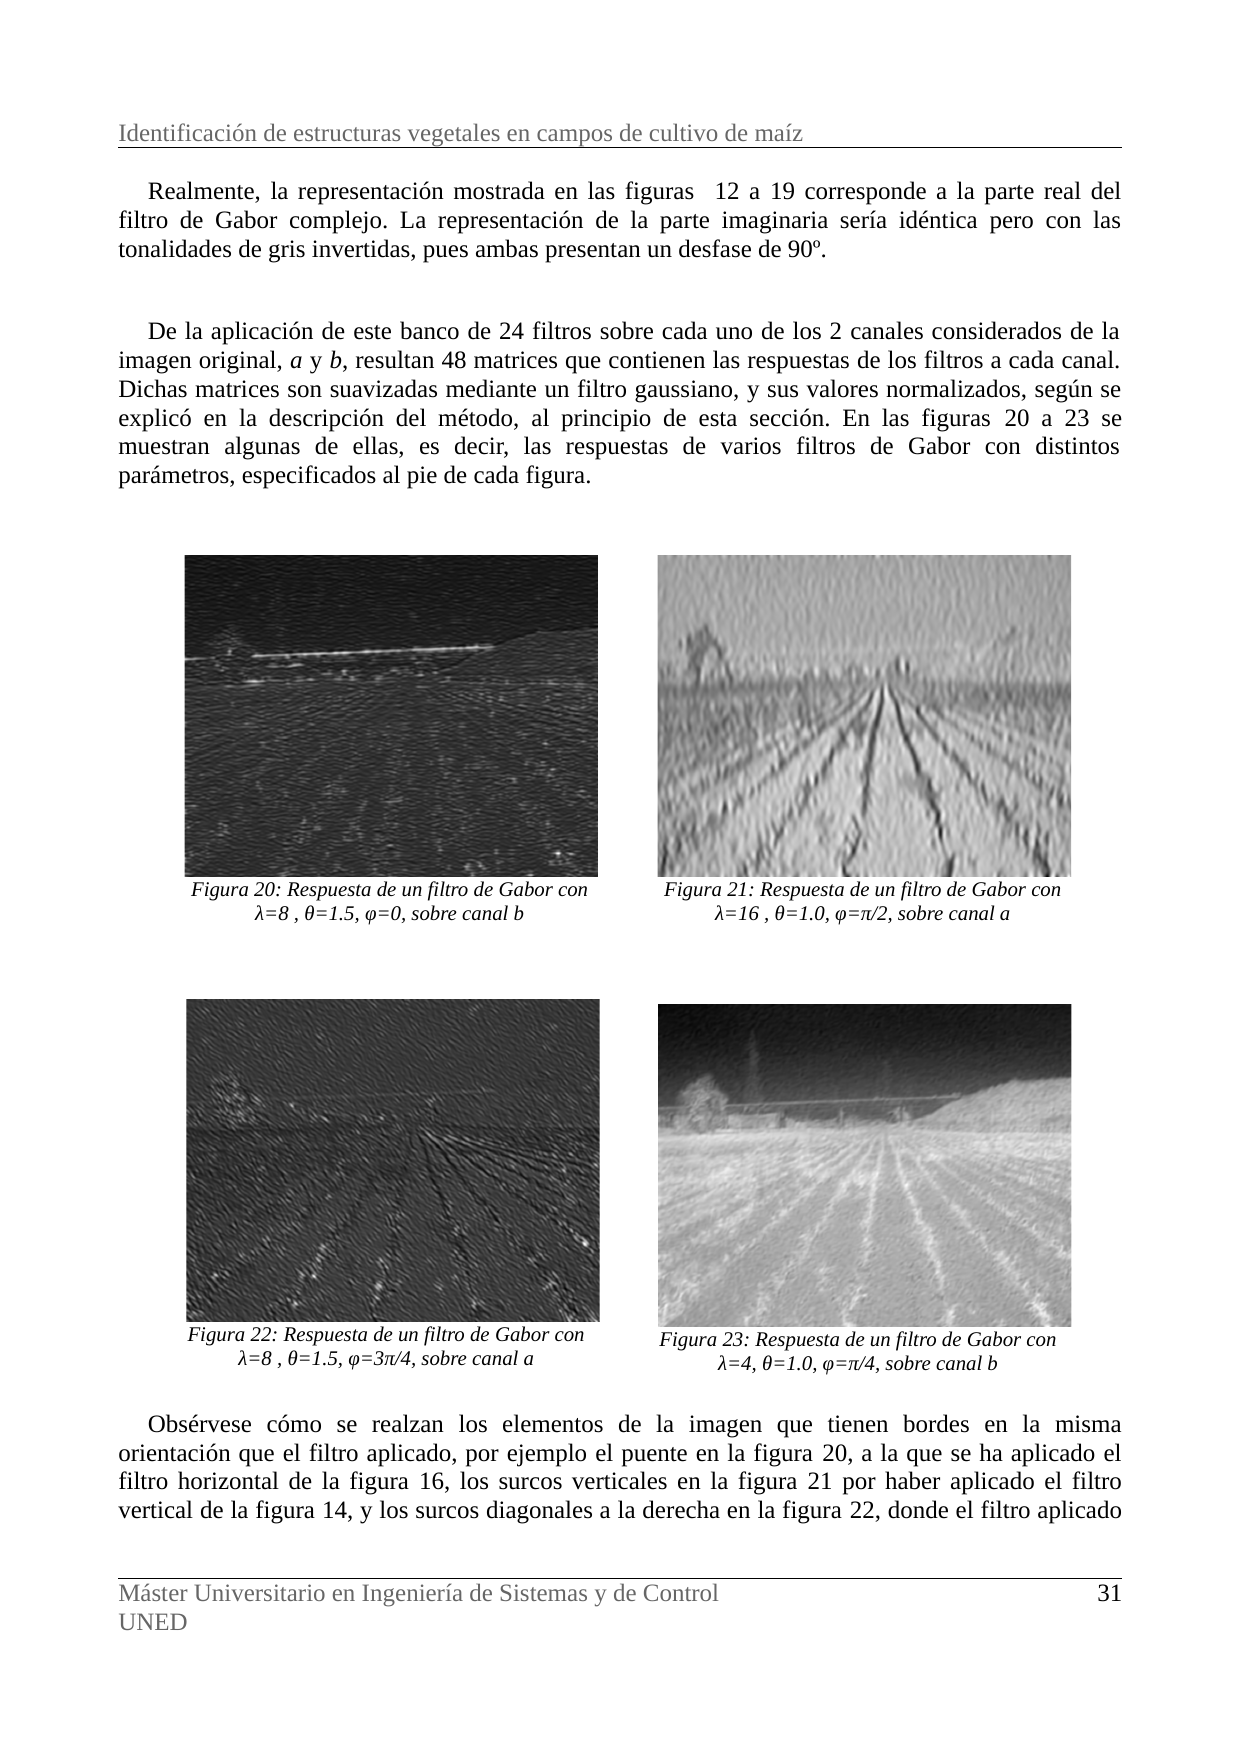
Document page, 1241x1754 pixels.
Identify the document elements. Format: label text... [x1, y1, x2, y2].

picture [657, 555, 1072, 877]
text Figura 22: Respuesta de un filtro de Gabor con λ=8 , θ=1.5, φ=3π/4, sobre canal a [186, 1322, 588, 1369]
text Figura 23: Respuesta de un filtro de Gabor con λ=4, θ=1.0, φ=π/4, sobre canal b [658, 1327, 1059, 1374]
picture [184, 555, 598, 877]
text Obsérvese cómo se realzan los elementos de la imagen que tienen bordes en la misma orientación que el filtro aplicado, por ejemplo el puente en la figura 20, a la que se ha aplicado el filtro horizontal de la figura 16, los surcos verticales en la figura 21 por haber aplicado el filtro vertical de la figura 14, y los surcos diagonales a la derecha en la figura 22, donde el filtro aplicado [118, 1409, 1122, 1524]
picture [658, 1004, 1072, 1327]
text De la aplicación de este banco de 24 filtros sobre cada uno de los 2 canales considerados de la imagen original, a y b, resultan 48 matrices que contienen las respuestas de los filtros a cada canal. Dichas matrices son suavizadas mediante un filtro gaussiano, y sus valores normalizados, según se explicó en la descripción del método, al principio de esta sección. En las figuras 20 a 23 se muestran algunas de ellas, es decir, las respuestas de varios filtros de Gabor con distintos parámetros, especificados al pie de cada figura. [118, 316, 1122, 489]
picture [186, 999, 600, 1322]
text Figura 20: Respuesta de un filtro de Gabor con λ=8 , θ=1.5, φ=0, sobre canal b [184, 877, 596, 925]
text Realmente, la representación mostrada en las figuras 12 a 19 corresponde a la parte real del filtro de Gabor complejo. La representación de la parte imaginaria sería idéntica pero con las tonalidades de gris invertidas, pues ambas presentan un desfase de 90º. [118, 176, 1122, 263]
text Figura 21: Respuesta de un filtro de Gabor con λ=16 , θ=1.0, φ=π/2, sobre canal a [658, 877, 1069, 925]
